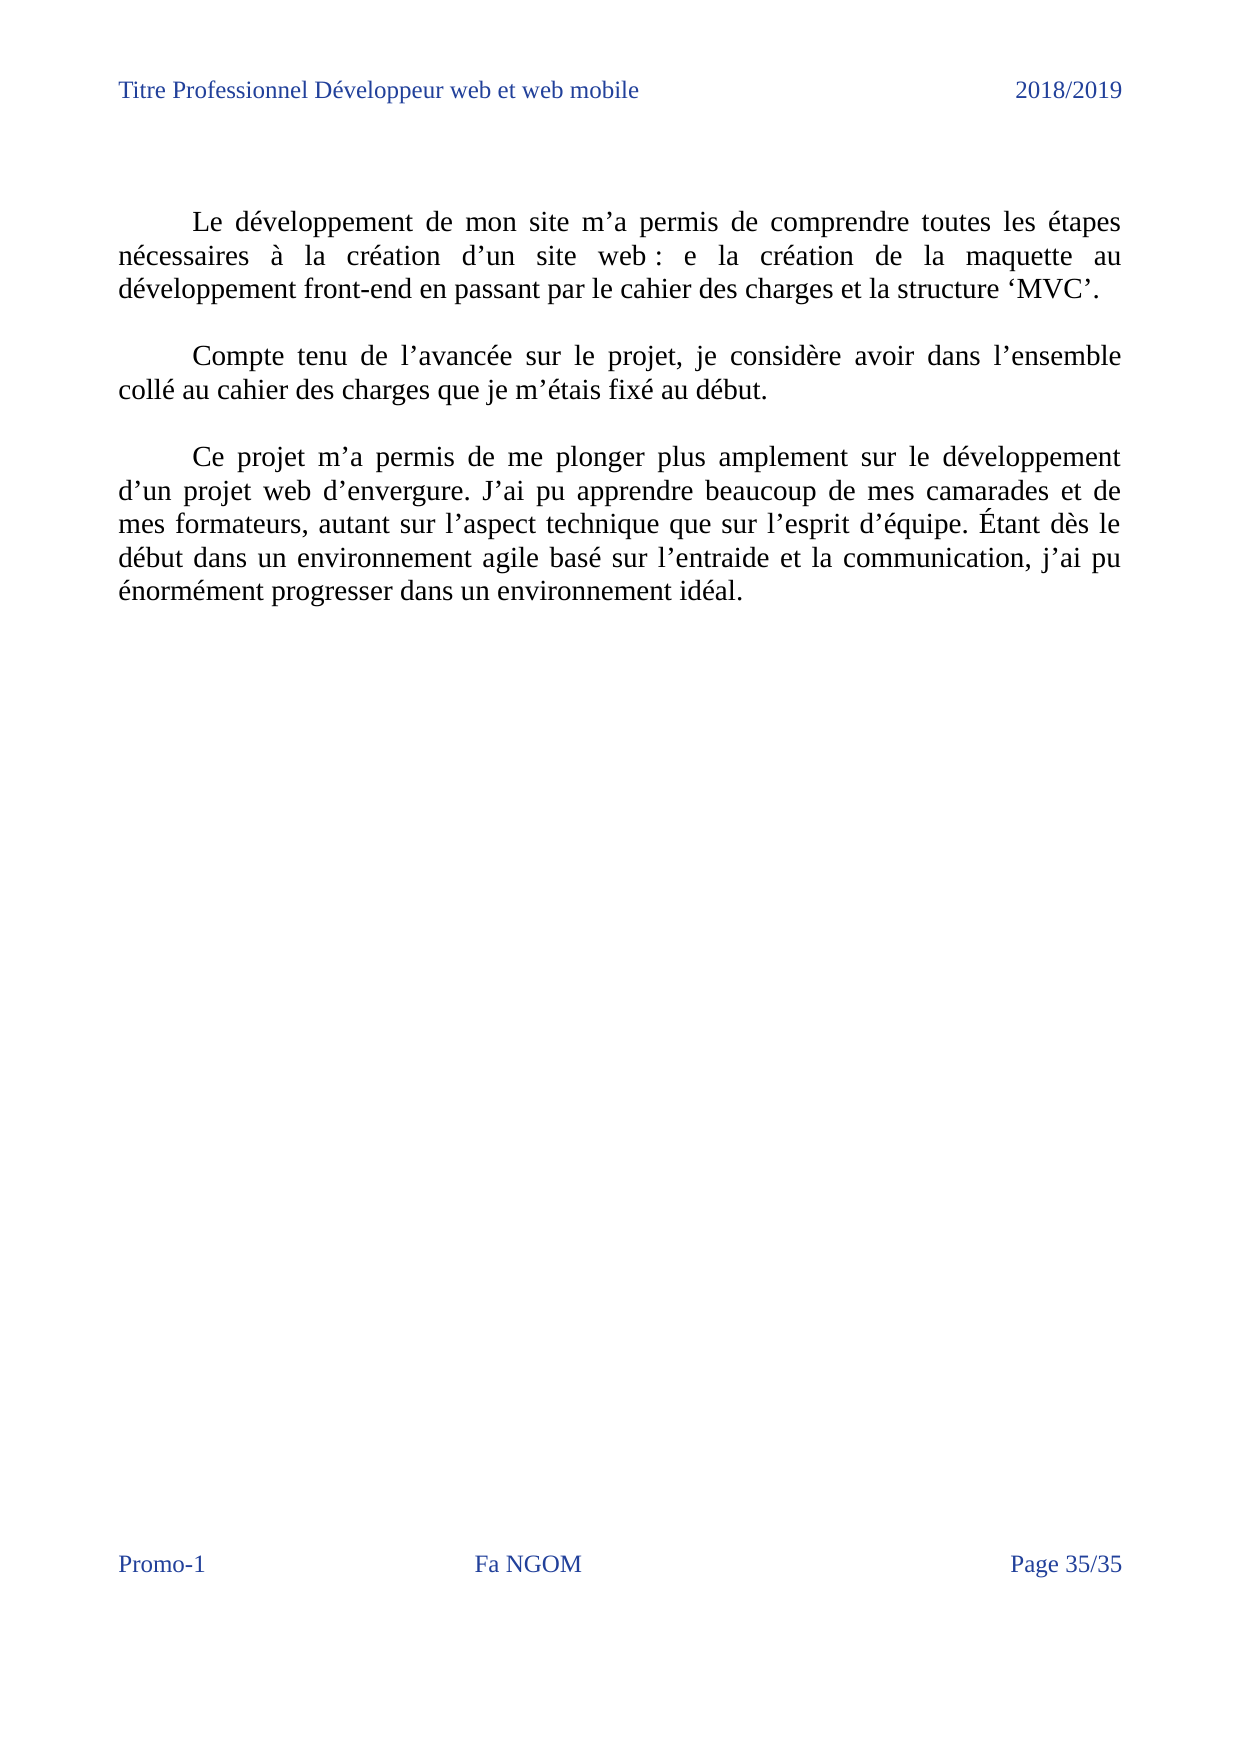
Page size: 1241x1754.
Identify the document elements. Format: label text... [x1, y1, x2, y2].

text Le développement de mon site m’a permis de comprendre toutes les étapes nécessaires à la création d’un site web : e la création de la maquette au développement front-end en passant par le cahier des charges et la structure ‘MVC’. [118, 204, 1122, 305]
text Compte tenu de l’avancée sur le projet, je considère avoir dans l’ensemble collé au cahier des charges que je m’étais fixé au début. [118, 338, 1122, 406]
text Ce projet m’a permis de me plonger plus amplement sur le développement d’un projet web d’envergure. J’ai pu apprendre beaucoup de mes camarades et de mes formateurs, autant sur l’aspect technique que sur l’esprit d’équipe. Étant dès le début dans un environnement agile basé sur l’entraide et la communication, j’ai pu énormément progresser dans un environnement idéal. [118, 439, 1122, 607]
